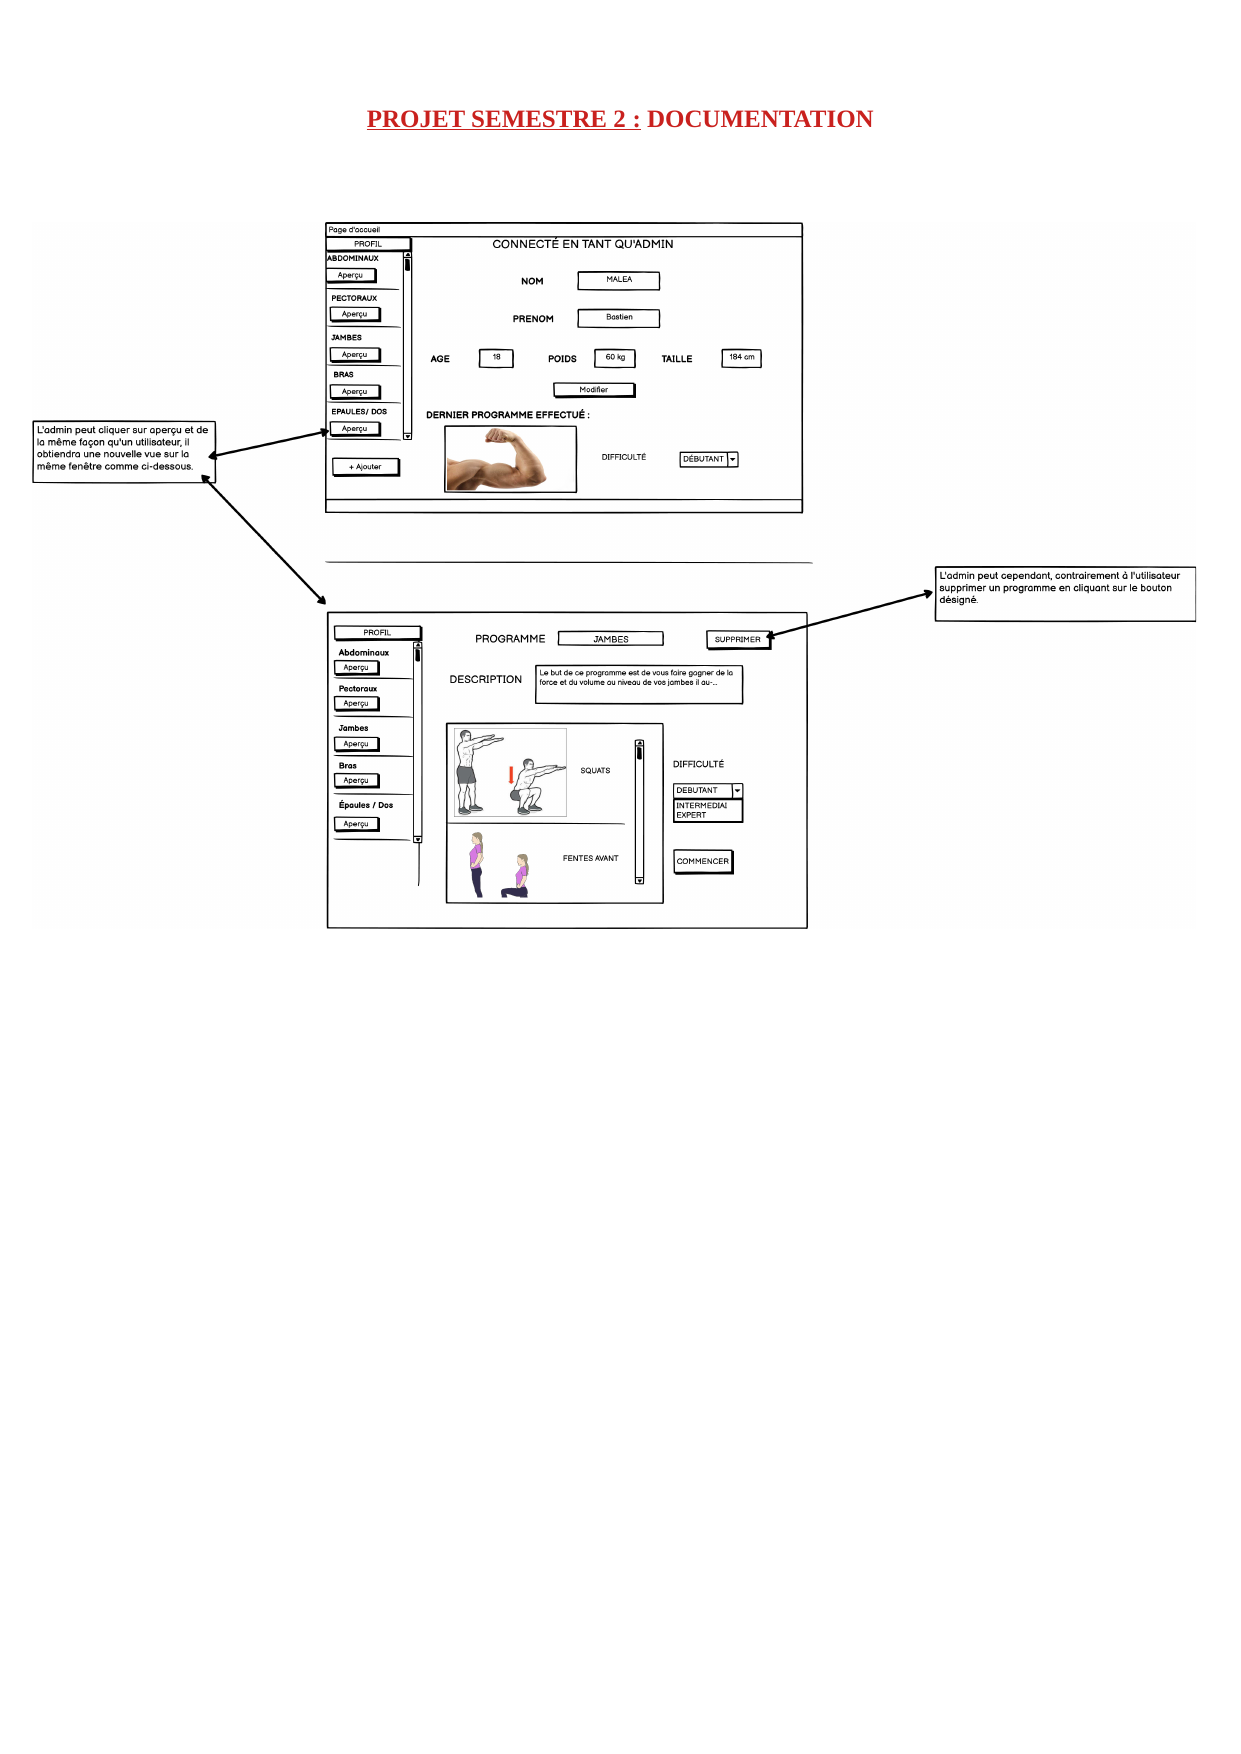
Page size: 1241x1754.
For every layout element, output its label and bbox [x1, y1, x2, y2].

picture [32, 222, 1197, 929]
